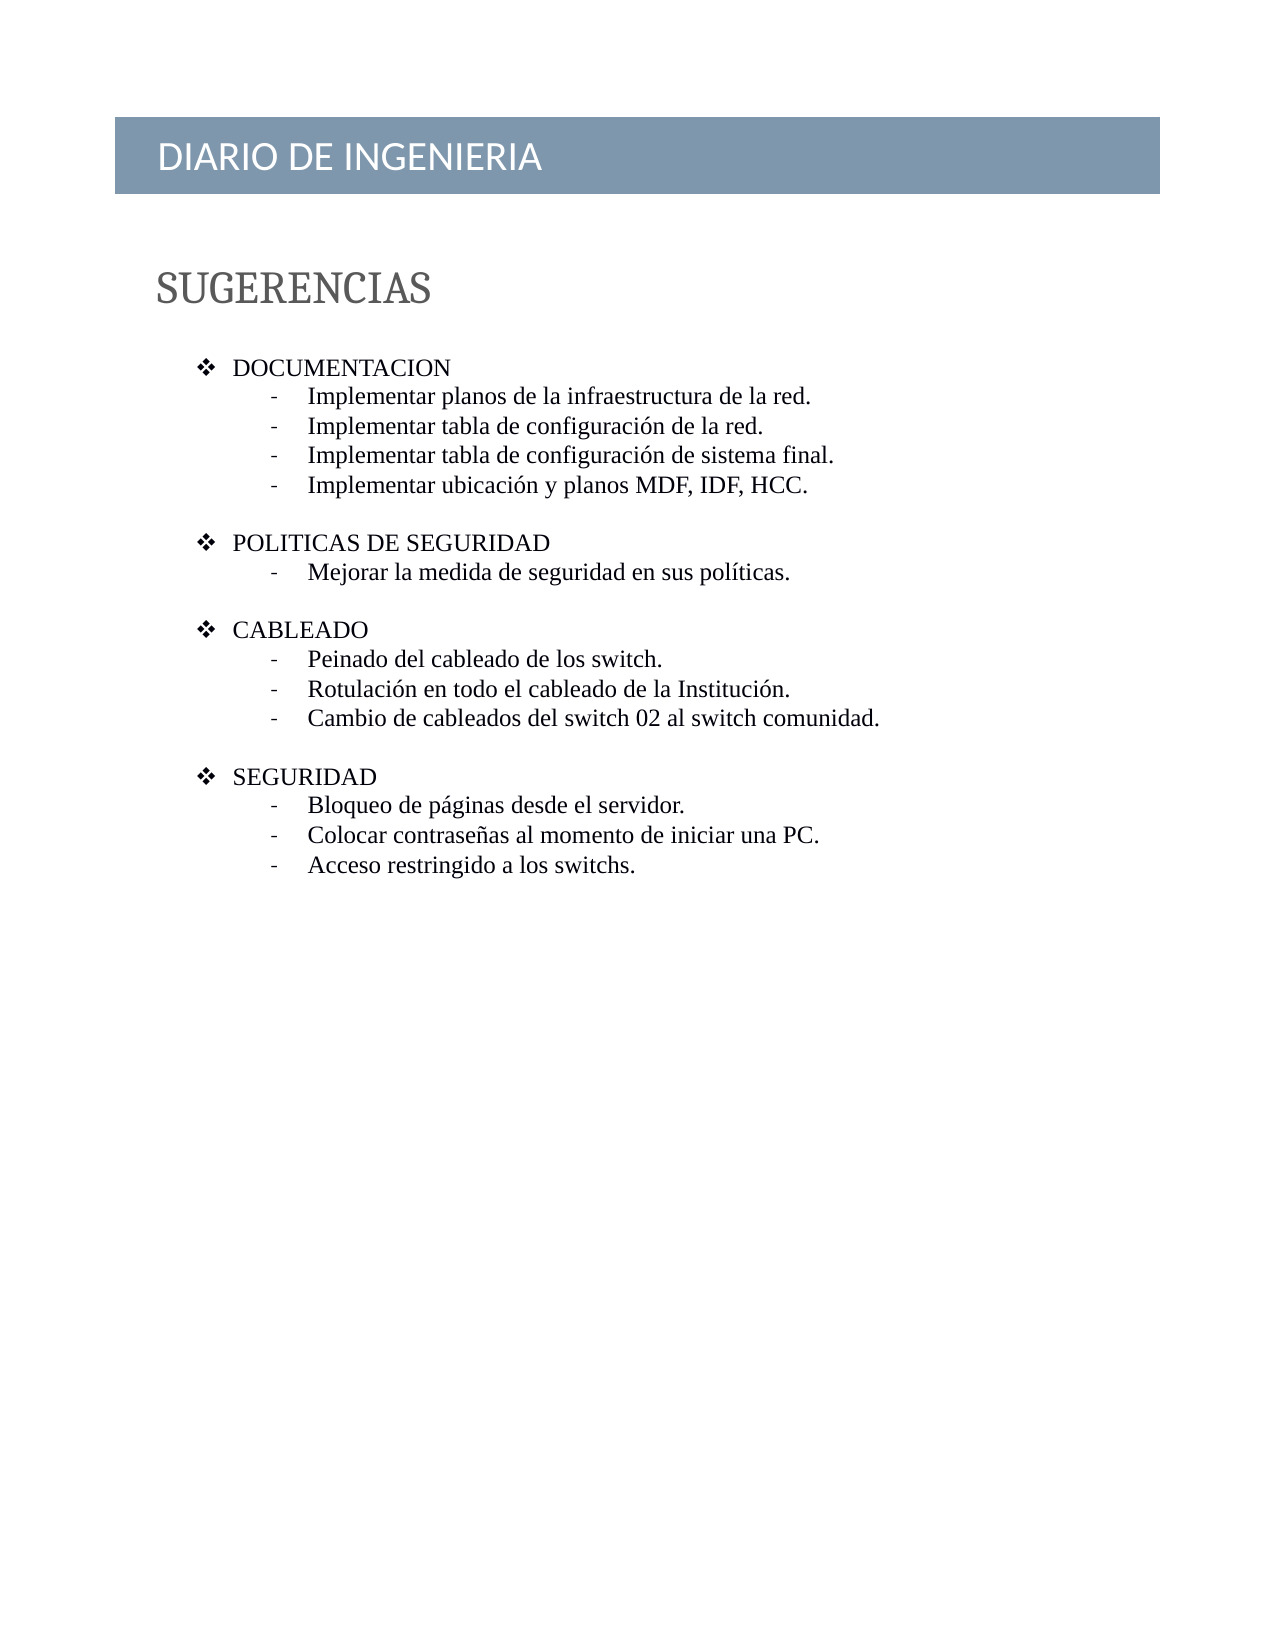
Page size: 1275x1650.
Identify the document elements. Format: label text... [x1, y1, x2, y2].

list Acceso restringido a los switchs. [270, 850, 1117, 879]
list Mejorar la medida de seguridad en sus políticas. [270, 557, 1117, 587]
list DOCUMENTACION [195, 353, 1117, 381]
list Colocar contraseñas al momento de iniciar una PC. [270, 820, 1117, 850]
list Implementar planos de la infraestructura de la red. [270, 381, 1117, 411]
list Implementar tabla de configuración de sistema final. [270, 441, 1117, 470]
list Implementar tabla de configuración de la red. [270, 411, 1117, 441]
list Bloqueo de páginas desde el servidor. [270, 791, 1117, 820]
list POLITICAS DE SEGURIDAD [195, 528, 1117, 557]
list Implementar ubicación y planos MDF, IDF, HCC. [270, 470, 1117, 500]
list SEGURIDAD [195, 762, 1117, 791]
list Cambio de cableados del switch 02 al switch comunidad. [270, 703, 1117, 733]
list CABLEADO [195, 616, 1117, 644]
subtitle SUGERENCIAS [157, 262, 1117, 315]
list Rotulación en todo el cableado de la Institución. [270, 674, 1117, 703]
list Peinado del cableado de los switch. [270, 644, 1117, 674]
